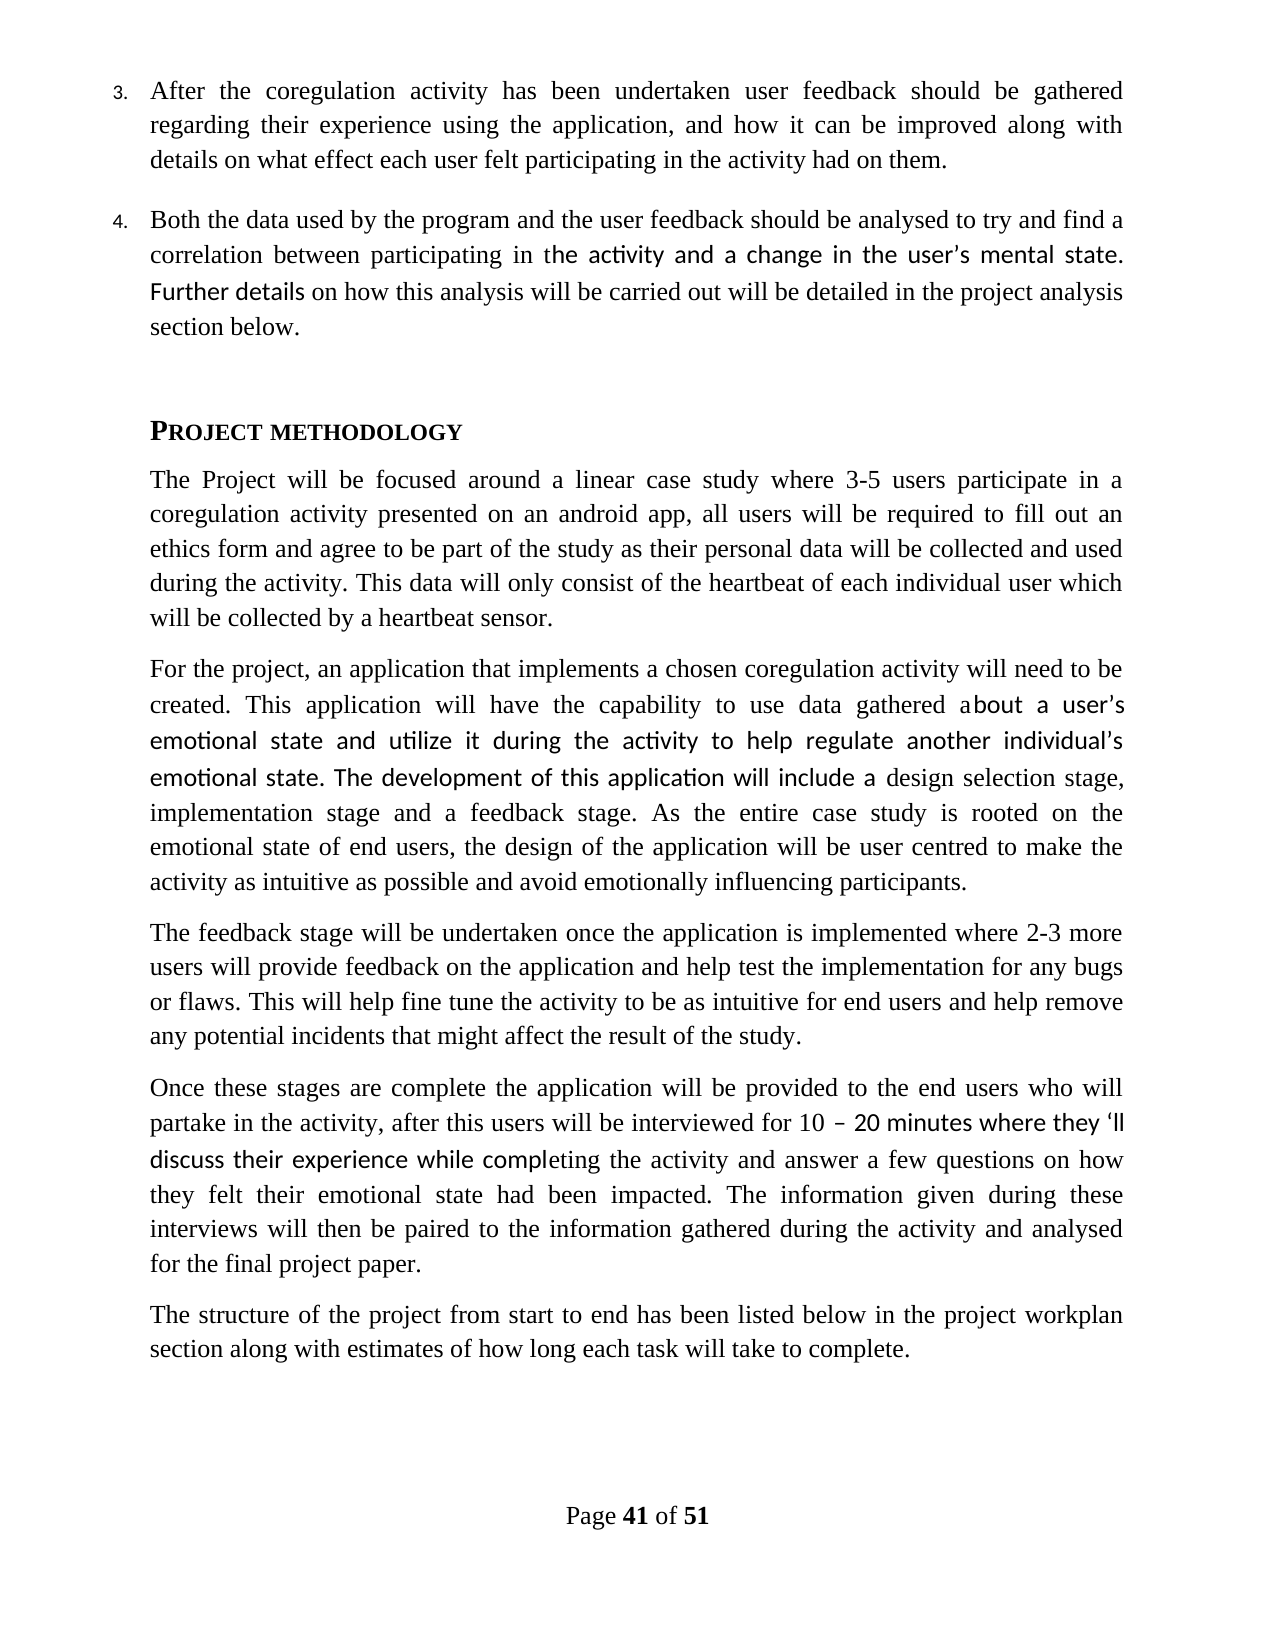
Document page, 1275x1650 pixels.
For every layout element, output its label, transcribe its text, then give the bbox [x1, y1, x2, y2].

text The feedback stage will be undertaken once the application is implemented where 2-3 more users will provide feedback on the application and help test the implementation for any bugs or flaws. This will help fine tune the activity to be as intuitive for end users and help remove any potential incidents that might affect the result of the study. [149, 917, 1125, 1050]
list After the coregulation activity has been undertaken user feedback should be gathered regarding their experience using the application, and how it can be improved along with details on what effect each user felt participating in the activity had on them. [112, 75, 1125, 174]
text The structure of the project from start to end has been listed below in the project workplan section along with estimates of how long each task will take to complete. [149, 1299, 1125, 1363]
list Both the data used by the program and the user feedback should be analysed to try and find a correlation between participating in the activity and a change in the user’s mental state. Further details on how this analysis will be carried out will be detailed in the project analysis section below. [112, 204, 1125, 341]
text Once these stages are complete the application will be provided to the end users who will partake in the activity, after this users will be interviewed for 10 – 20 minutes where they ‘ll discuss their experience while completing the activity and answer a few questions on how they felt their emotional state had been impacted. The information given during these interviews will then be paired to the information gathered during the activity and analysed for the final project paper. [149, 1072, 1125, 1278]
text For the project, an application that implements a chosen coregulation activity will need to be created. This application will have the capability to use data gathered about a user’s emotional state and utilize it during the activity to help regulate another individual’s emotional state. The development of this application will include a design selection stage, implementation stage and a feedback stage. As the entire case study is rooted on the emotional state of end users, the design of the application will be user centred to make the activity as intuitive as possible and avoid emotionally influencing participants. [149, 653, 1125, 896]
text The Project will be focused around a linear case study where 3-5 users participate in a coregulation activity presented on an android app, all users will be required to fill out an ethics form and agree to be part of the study as their personal data will be collected and used during the activity. This data will only consist of the heartbeat of each individual user which will be collected by a heartbeat sensor. [149, 464, 1125, 632]
subtitle Project methodology [150, 413, 1125, 446]
